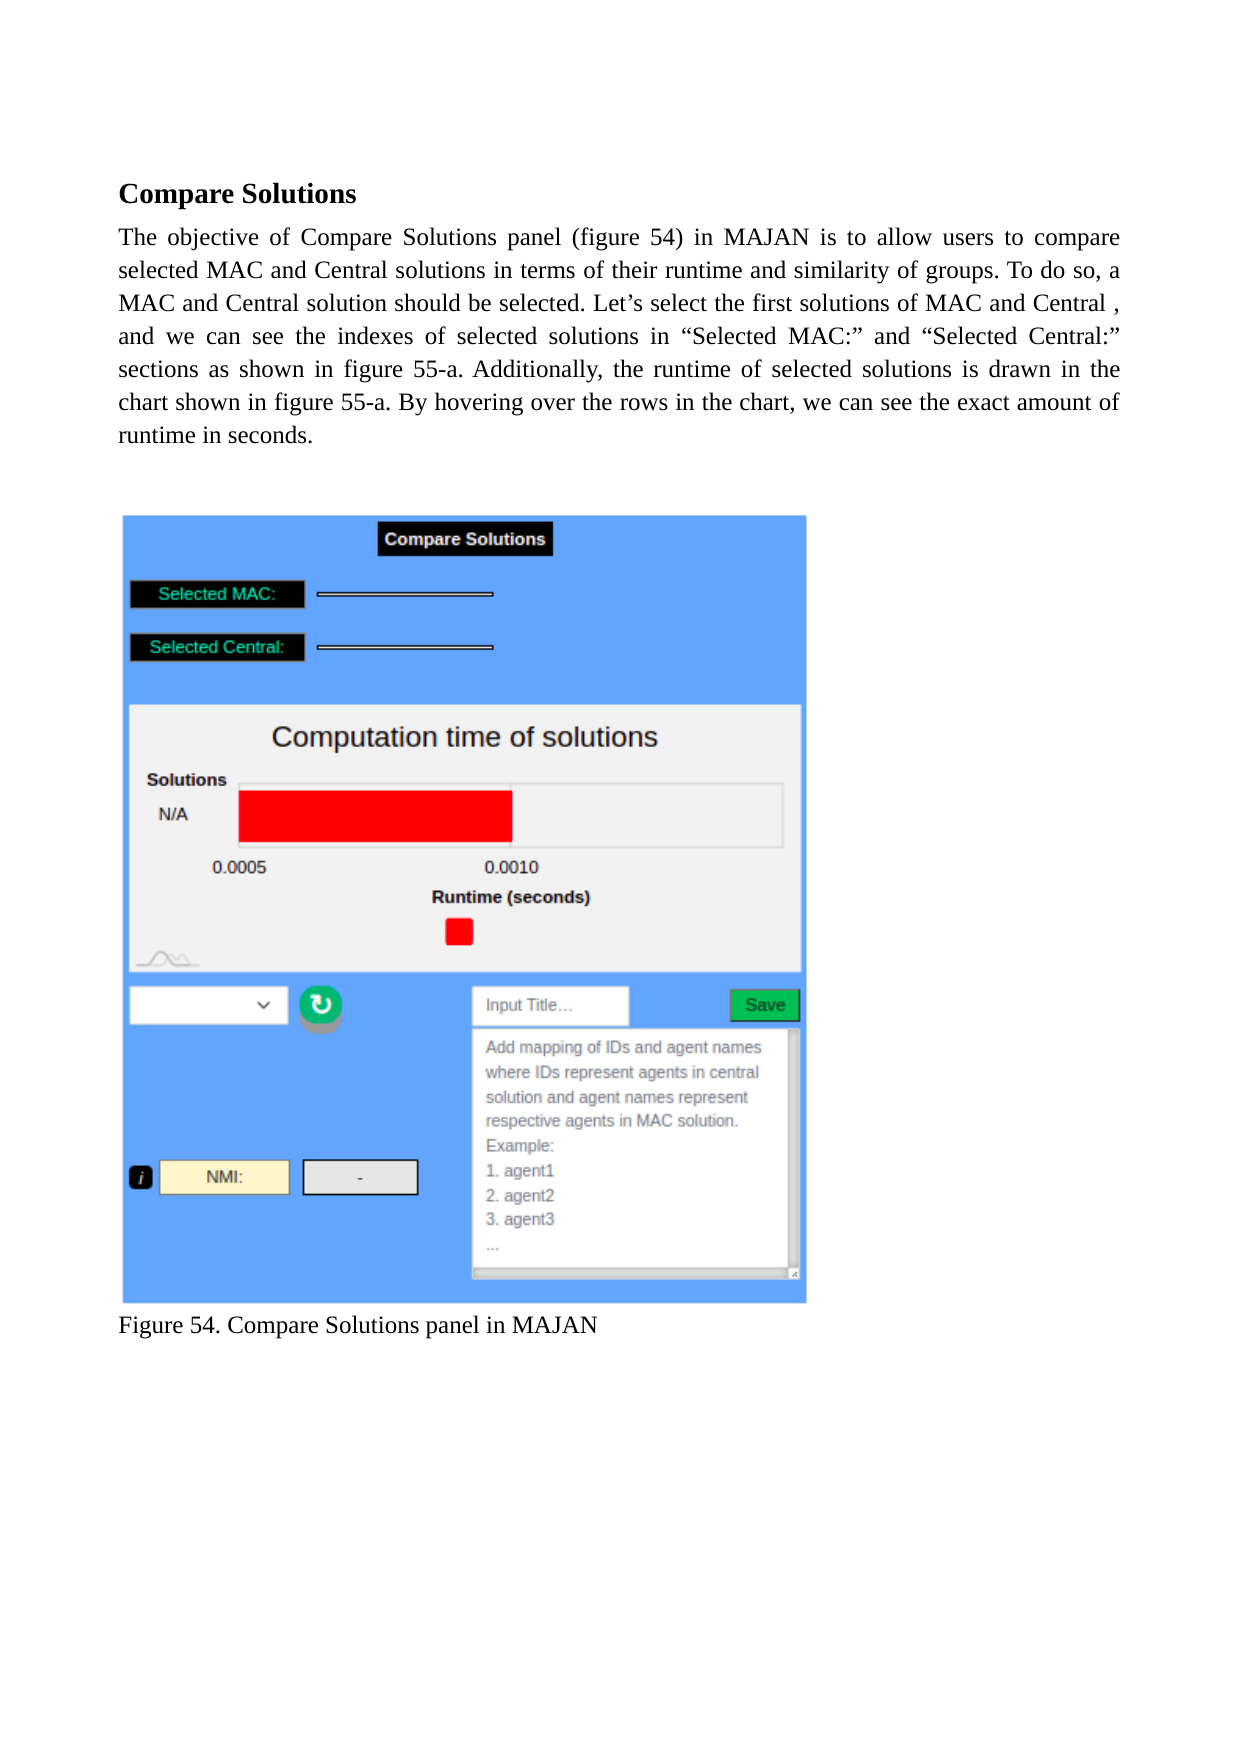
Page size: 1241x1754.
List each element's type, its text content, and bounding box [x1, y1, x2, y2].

picture [120, 511, 813, 1305]
text Figure 54. Compare Solutions panel in MAJAN [118, 1310, 1122, 1339]
text The objective of Compare Solutions panel (figure 54) in MAJAN is to allow users to compare selected MAC and Central solutions in terms of their runtime and similarity of groups. To do so, a MAC and Central solution should be selected. Let’s select the first solutions of MAC and Central , and we can see the indexes of selected solutions in “Selected MAC:” and “Selected Central:” sections as shown in figure 55-a. Additionally, the runtime of selected solutions is drawn in the chart shown in figure 55-a. By hovering over the rows in the chart, we can see the exact amount of runtime in seconds. [118, 222, 1122, 449]
subtitle Compare Solutions [118, 176, 1122, 210]
